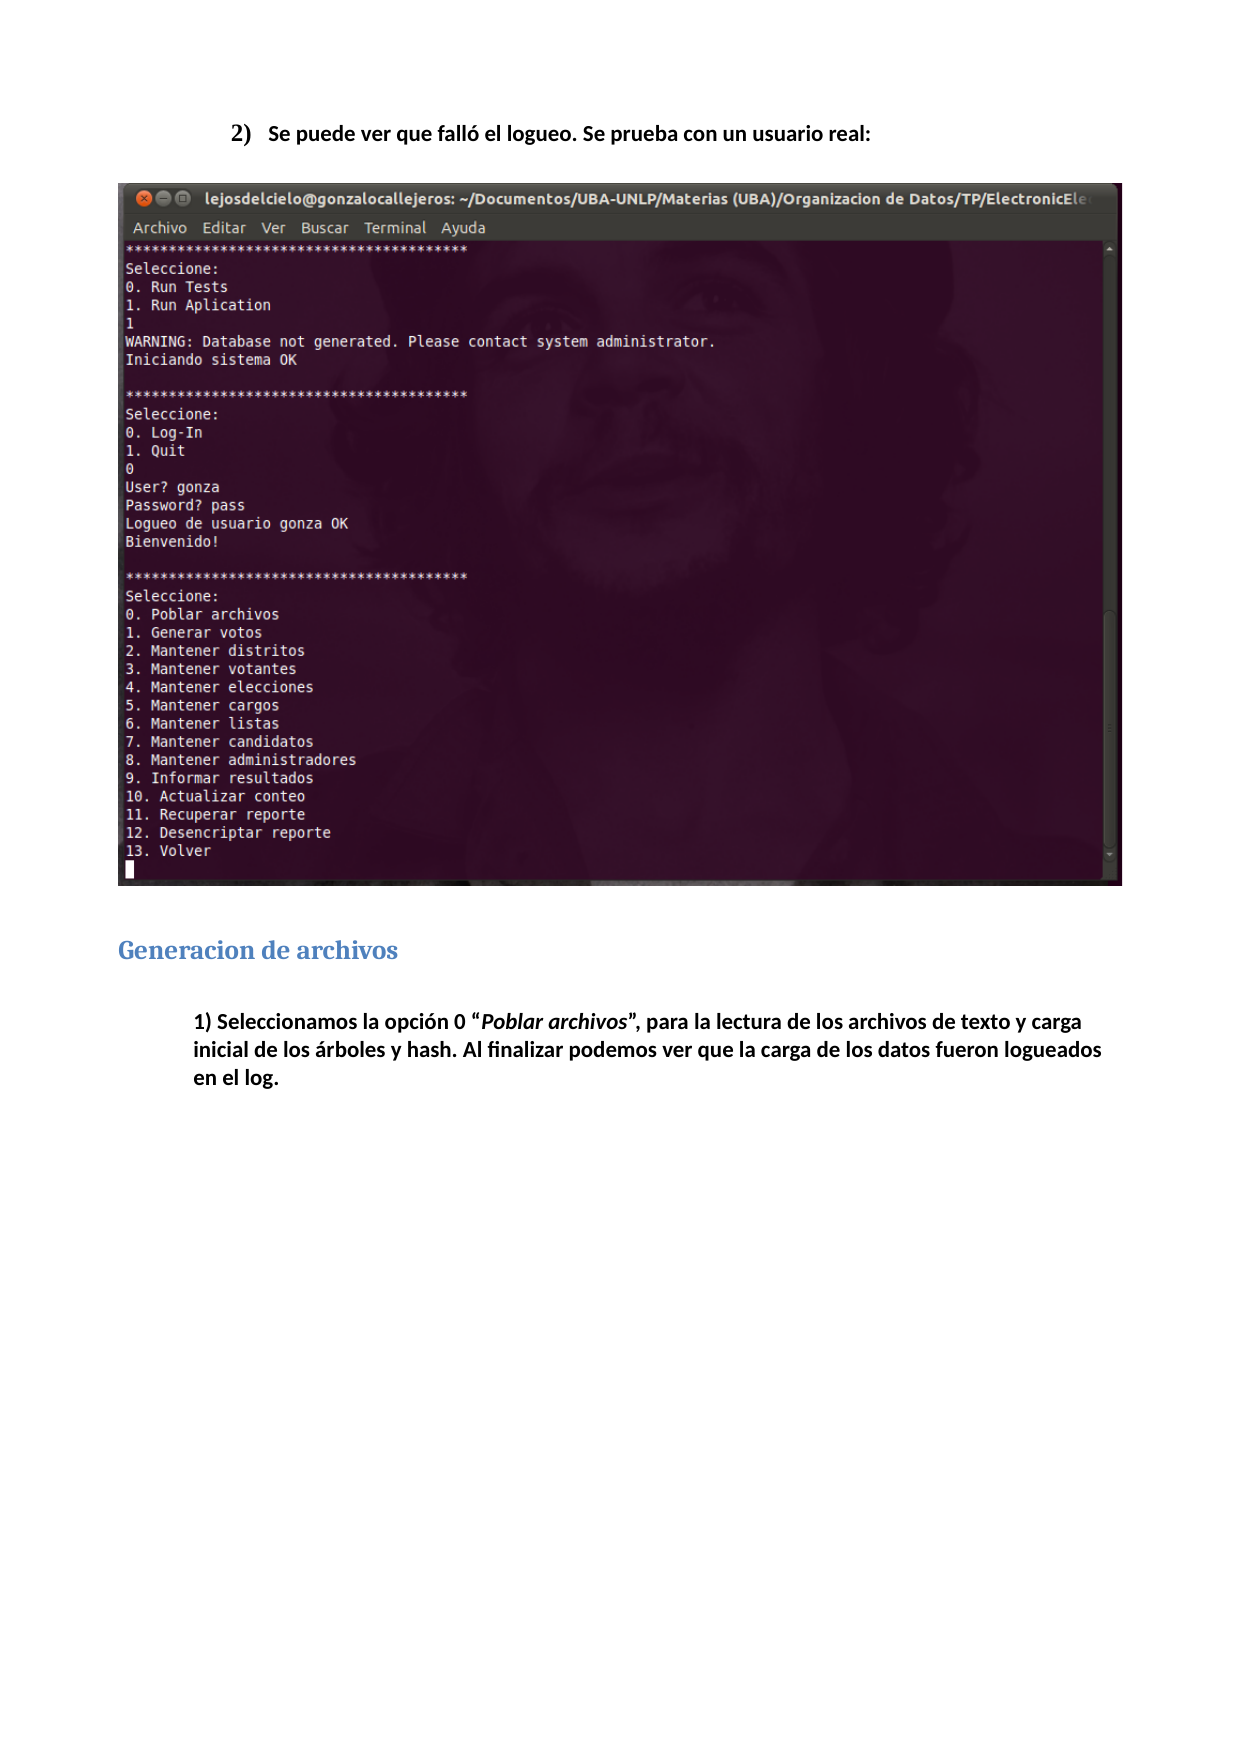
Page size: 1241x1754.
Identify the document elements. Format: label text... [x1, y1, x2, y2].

subtitle Generacion de archivos [118, 935, 1122, 966]
list 1) Seleccionamos la opción 0 “Poblar archivos”, para la lectura de los archivos de texto y carga inicial de los árboles y hash. Al finalizar podemos ver que la carga de los datos fueron logueados en el log. [156, 1007, 1122, 1092]
picture [118, 183, 1123, 886]
list Se puede ver que falló el logueo. Se prueba con un usuario real: [231, 118, 1122, 147]
